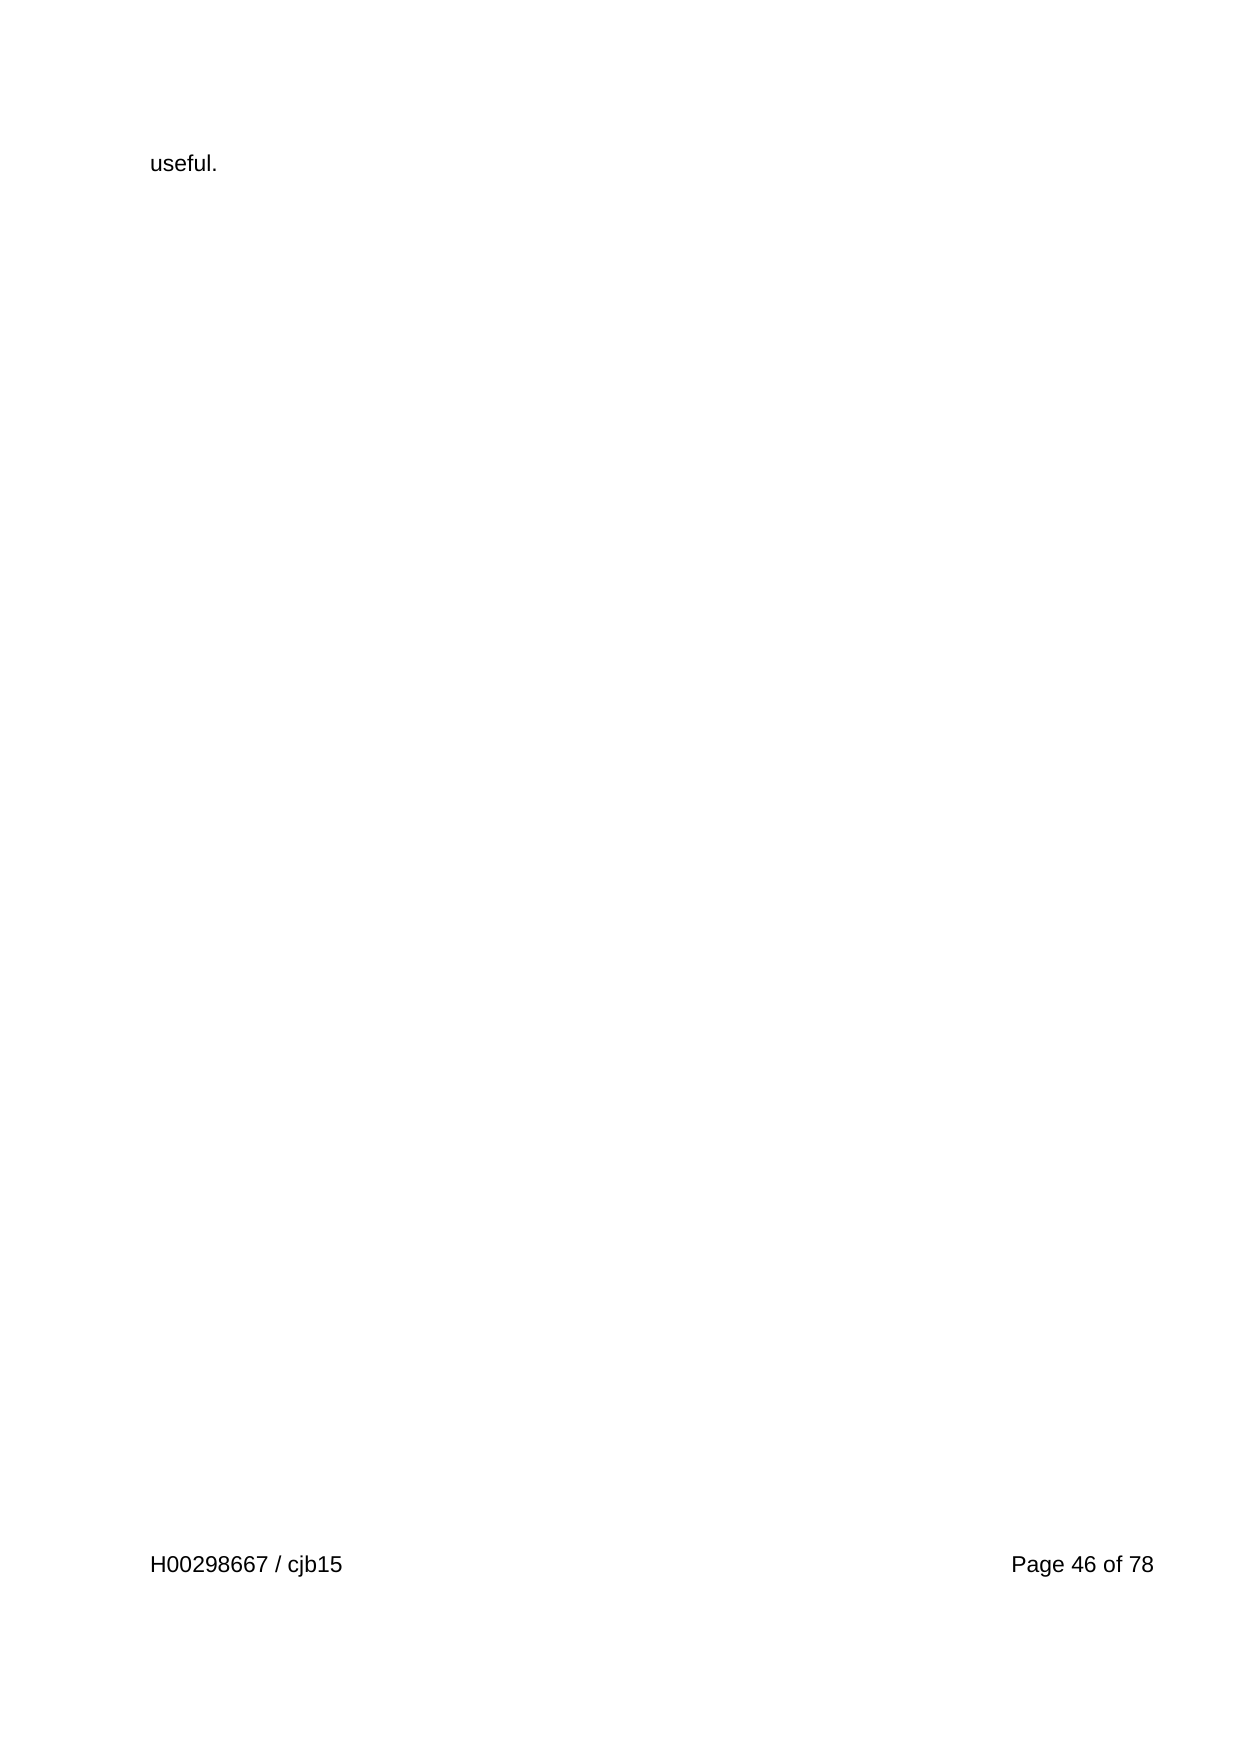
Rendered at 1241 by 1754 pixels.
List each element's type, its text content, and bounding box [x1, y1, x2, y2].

text useful. [150, 150, 1090, 176]
